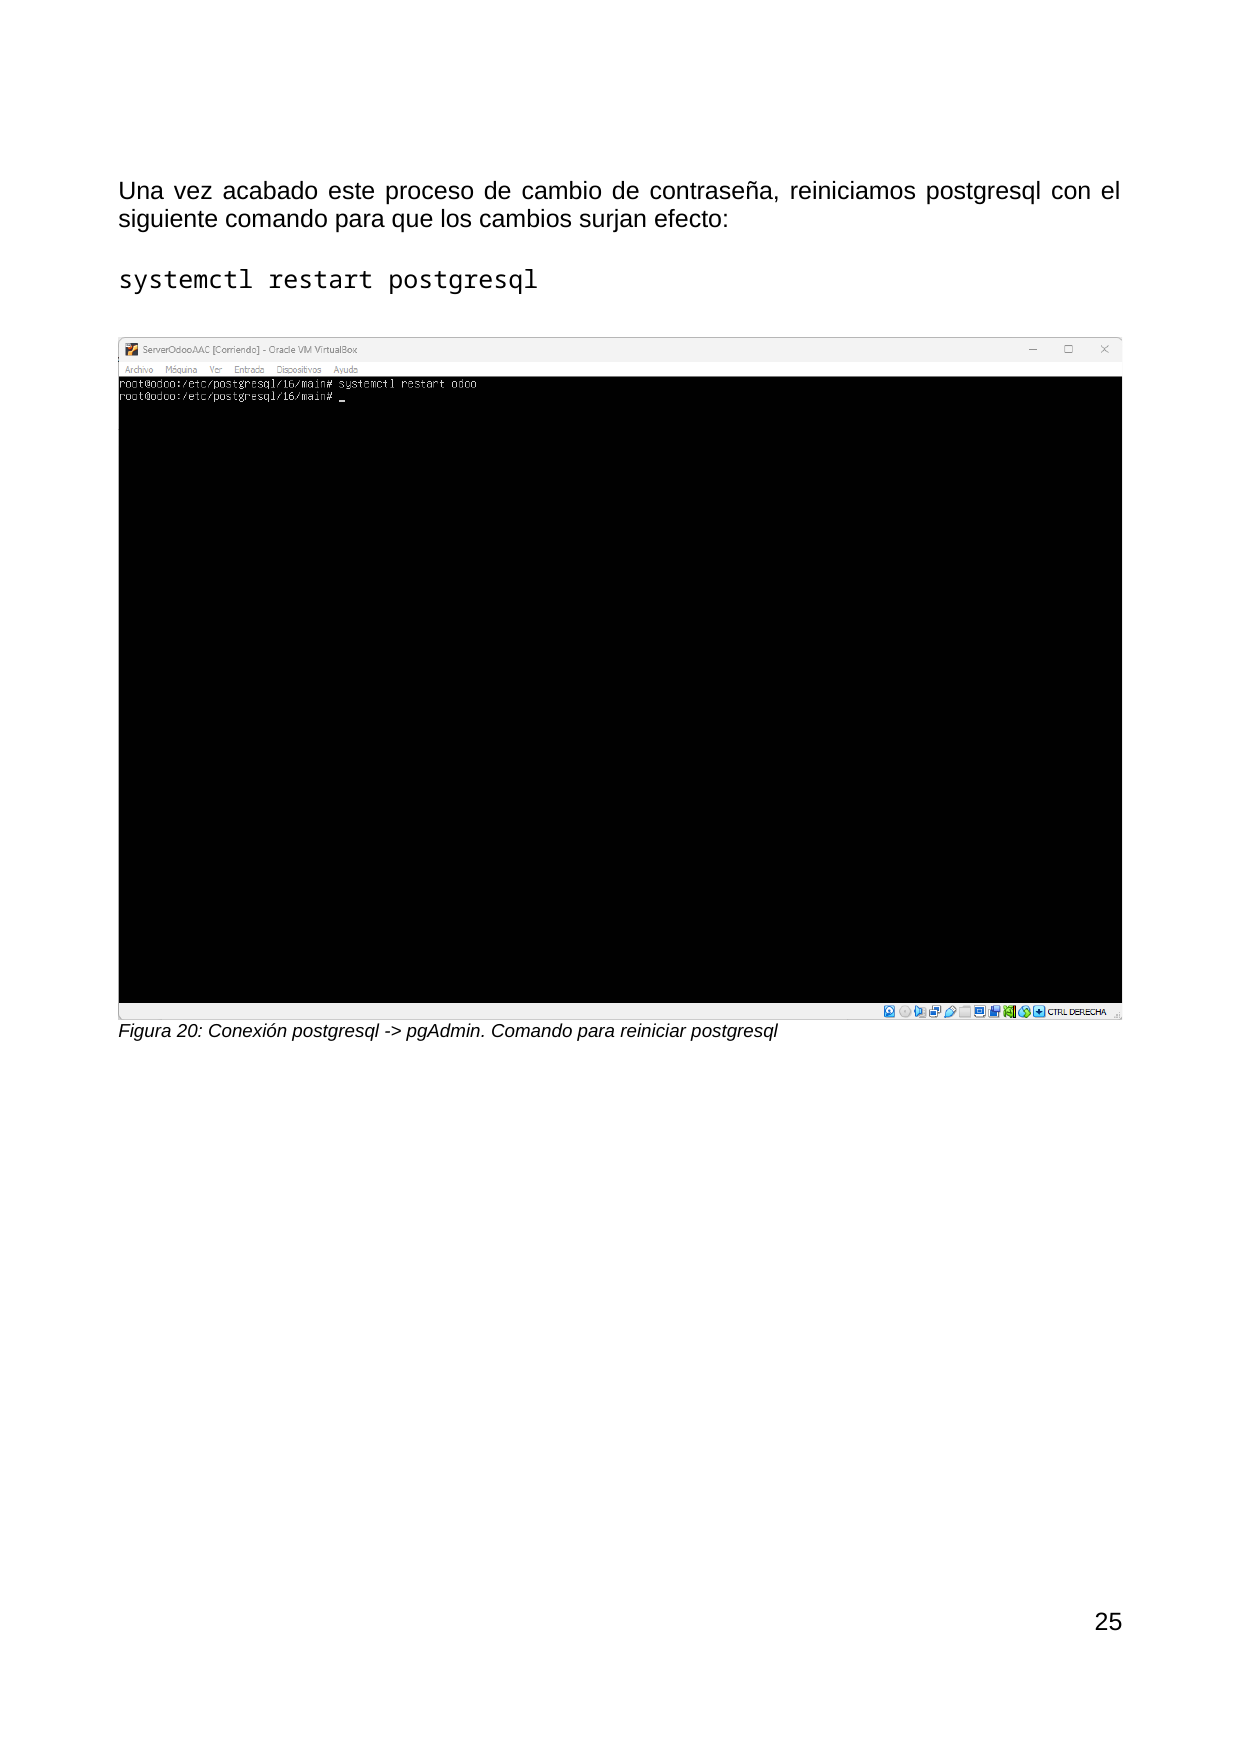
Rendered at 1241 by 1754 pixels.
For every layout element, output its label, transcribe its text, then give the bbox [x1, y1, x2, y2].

picture [118, 337, 1123, 1020]
text systemctl restart postgresql [118, 262, 1122, 296]
text Una vez acabado este proceso de cambio de contraseña, reiniciamos postgresql con el siguiente comando para que los cambios surjan efecto: [118, 176, 1122, 233]
text Figura 20: Conexión postgresql -> pgAdmin. Comando para reiniciar postgresql [118, 1020, 1122, 1042]
